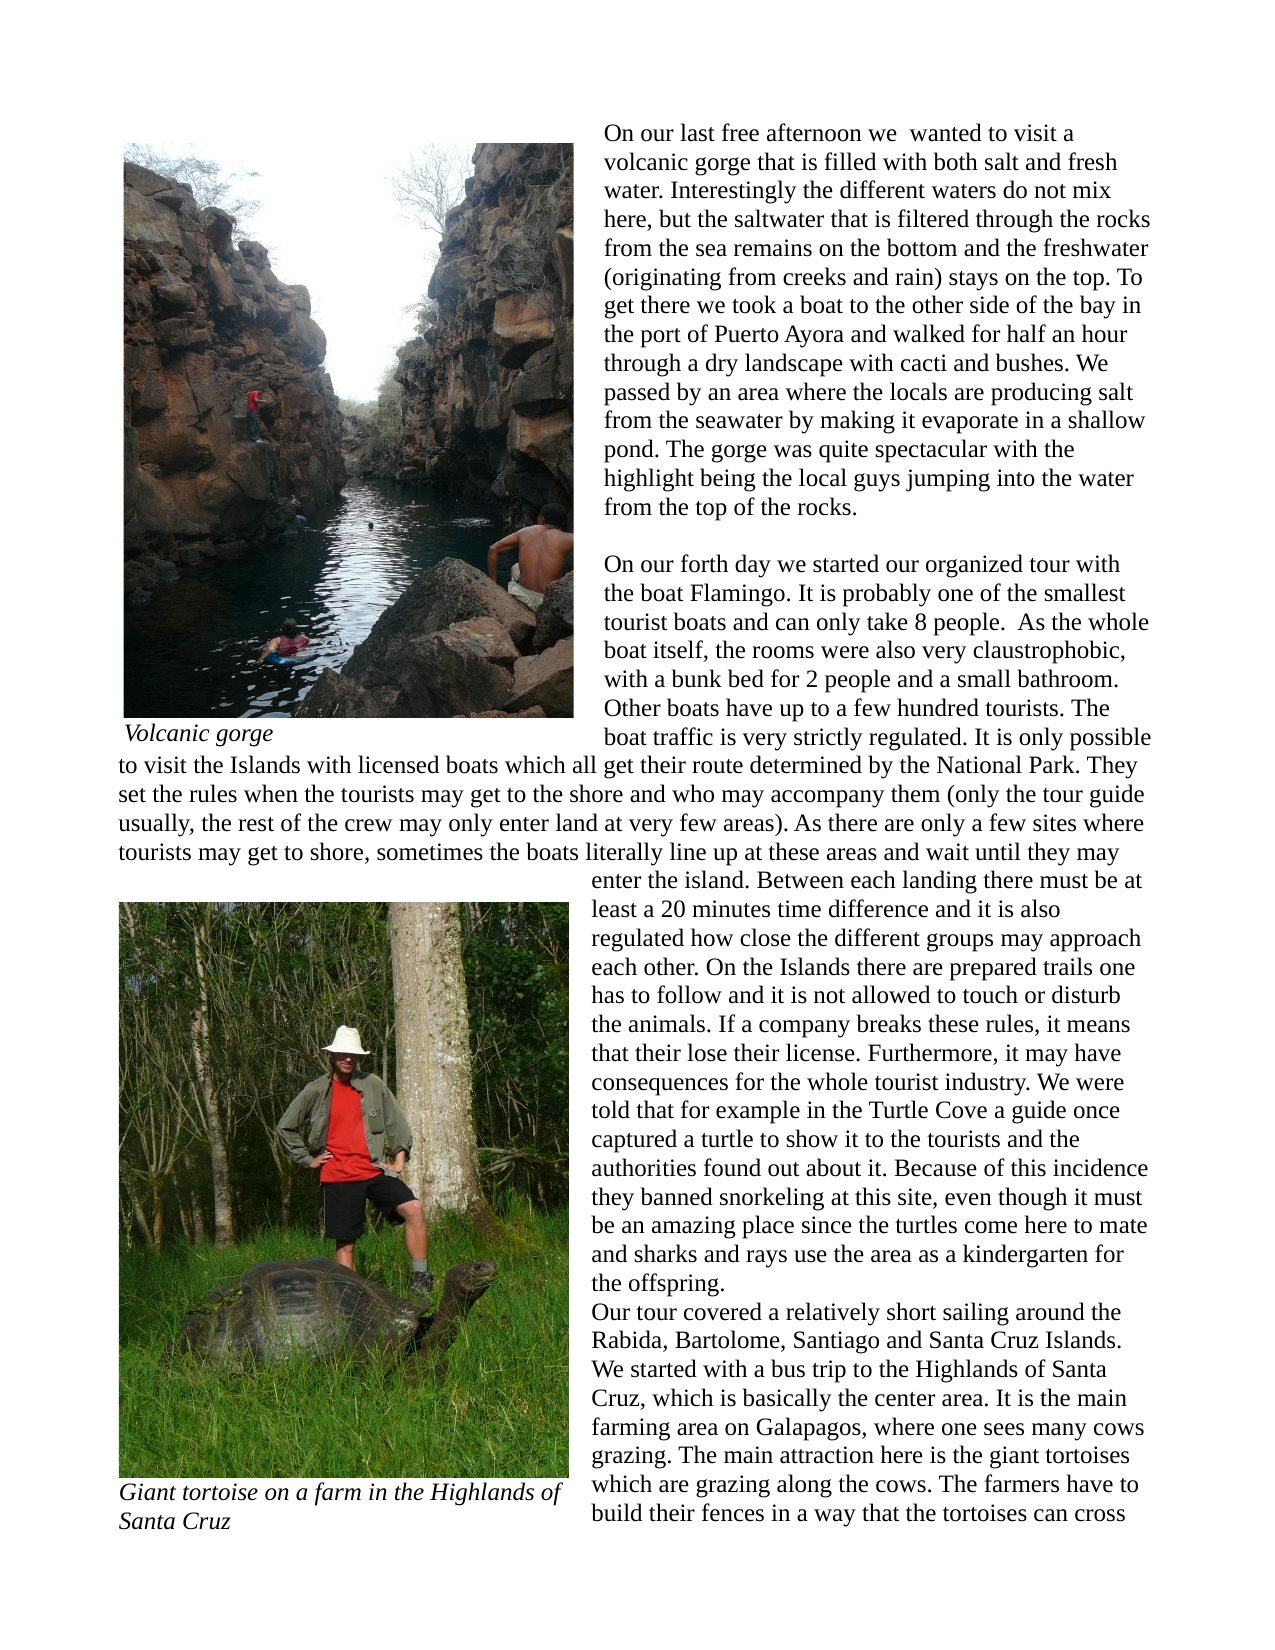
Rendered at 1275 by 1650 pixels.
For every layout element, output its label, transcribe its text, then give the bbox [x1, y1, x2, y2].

picture [123, 143, 574, 718]
picture [118, 902, 569, 1478]
text On our forth day we started our organized tour with the boat Flamingo. It is probably one of the smallest tourist boats and can only take 8 people. As the whole boat itself, the rooms were also very claustrophobic, with a bunk bed for 2 people and a small bathroom. Other boats have up to a few hundred tourists. The boat traffic is very strictly regulated. It is only possible to visit the Islands with licensed boats which all get their route determined by the National Park. They set the rules when the tourists may get to the shore and who may accompany them (only the tour guide usually, the rest of the crew may only enter land at very few areas). As there are only a few sites where tourists may get to shore, sometimes the boats literally line up at these areas and wait until they may enter the island. Between each landing there must be at least a 20 minutes time difference and it is also regulated how close the different groups may approach each other. On the Islands there are prepared trails one has to follow and it is not allowed to touch or disturb the animals. If a company breaks these rules, it means that their lose their license. Furthermore, it may have consequences for the whole tourist industry. We were told that for example in the Turtle Cove a guide once captured a turtle to show it to the tourists and the authorities found out about it. Because of this incidence they banned snorkeling at this site, even though it must be an amazing place since the turtles come here to mate and sharks and rays use the area as a kindergarten for the offspring. [118, 549, 1157, 1297]
text Giant tortoise on a farm in the Highlands of Santa Cruz [119, 1478, 569, 1535]
text Our tour covered a relatively short sailing around the Rabida, Bartolome, Santiago and Santa Cruz Islands. We started with a bus trip to the Highlands of Santa Cruz, which is basically the center area. It is the main farming area on Galapagos, where one sees many cows grazing. The main attraction here is the giant tortoises which are grazing along the cows. The farmers have to build their fences in a way that the tortoises can cross [569, 1297, 1157, 1527]
text On our last free afternoon we wanted to visit a volcanic gorge that is filled with both salt and fresh water. Interestingly the different waters do not mix here, but the saltwater that is filtered through the rocks from the sea remains on the bottom and the freshwater (originating from creeks and rain) stays on the top. To get there we took a boat to the other side of the bay in the port of Puerto Ayora and walked for half an hour through a dry landscape with cacti and bushes. We passed by an area where the locals are producing salt from the seawater by making it evaporate in a shallow pond. The gorge was quite spectacular with the highlight being the local guys jumping into the water from the top of the rocks. [118, 118, 1157, 521]
text Volcanic gorge [123, 718, 573, 746]
